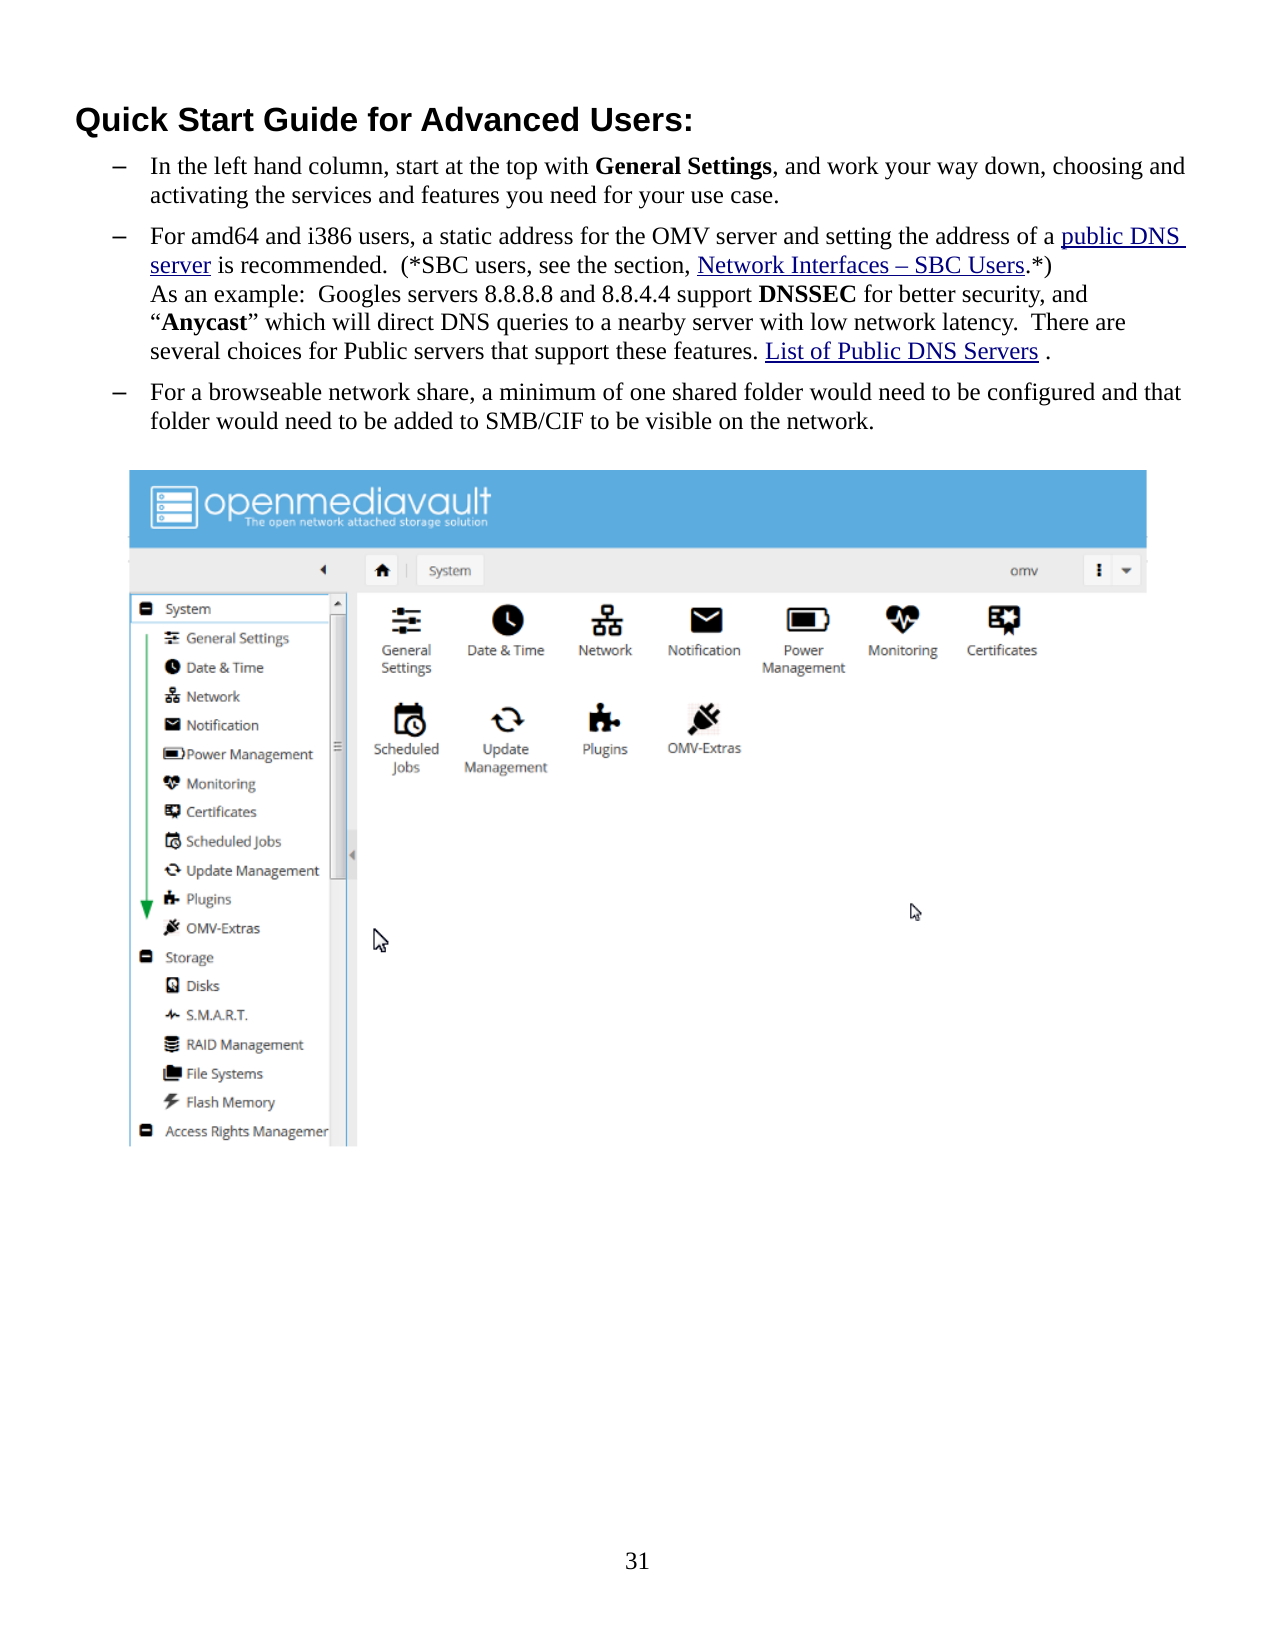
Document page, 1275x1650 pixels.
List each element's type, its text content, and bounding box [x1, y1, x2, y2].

picture [127, 470, 1148, 1149]
list For a browseable network share, a minimum of one shared folder would need to be configured and that folder would need to be added to SMB/CIF to be visible on the network. [112, 377, 1200, 435]
subtitle Quick Start Guide for Advanced Users: [75, 100, 1200, 139]
list For amd64 and i386 users, a static address for the OMV server and setting the address of a public DNS server is recommended. (*SBC users, see the section, Network Interfaces – SBC Users.*) As an example: Googles servers 8.8.8.8 and 8.8.4.4 support DNSSEC for better security, and “Anycast” which will direct DNS queries to a nearby server with low network latency. There are several choices for Public servers that support these features. List of Public DNS Servers . [112, 221, 1200, 365]
list In the left hand column, start at the top with General Settings, and work your way down, choosing and activating the services and features you need for your use case. [112, 151, 1200, 209]
